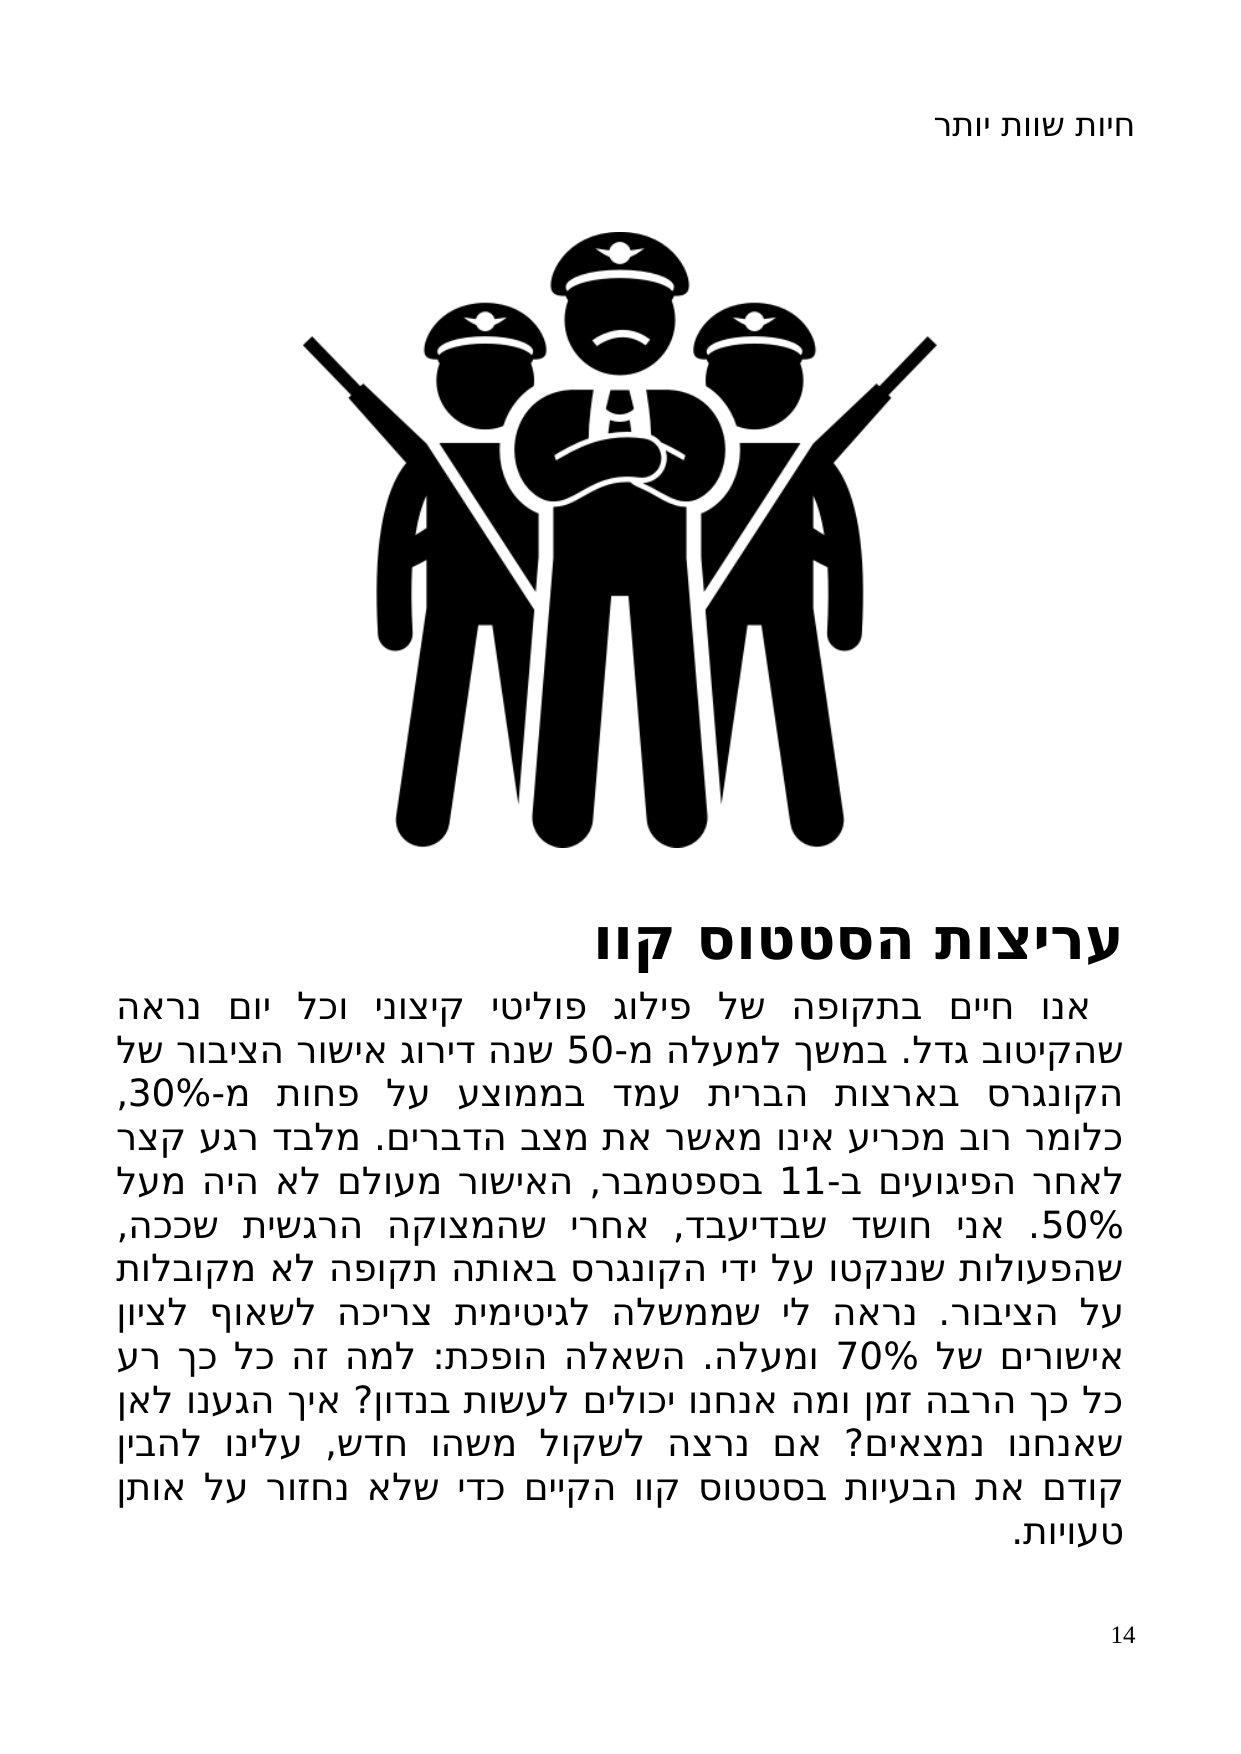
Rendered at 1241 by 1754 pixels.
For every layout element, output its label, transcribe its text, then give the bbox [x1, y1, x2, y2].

text אנו חיים בתקופה של פילוג פוליטי קיצוני וכל יום נראה שהקיטוב גדל. במשך למעלה מ-50 שנה דירוג אישור הציבור של הקונגרס בארצות הברית עמד בממוצע על פחות מ-30%, כלומר רוב מכריע אינו מאשר את מצב הדברים. מלבד רגע קצר לאחר הפיגועים ב-11 בספטמבר, האישור מעולם לא היה מעל 50%. אני חושד שבדיעבד, אחרי שהמצוקה הרגשית שככה, שהפעולות שננקטו על ידי הקונגרס באותה תקופה לא מקובלות על הציבור. נראה לי שממשלה לגיטימית צריכה לשאוף לציון אישורים של 70% ומעלה. השאלה הופכת: למה זה כל כך רע כל כך הרבה זמן ומה אנחנו יכולים לעשות בנדון? איך הגענו לאן שאנחנו נמצאים? אם נרצה לשקול משהו חדש, עלינו להבין קודם את הבעיות בסטטוס קוו הקיים כדי שלא נחזור על אותן טעויות. [116, 984, 1124, 1553]
subtitle עריצות הסטטוס קוו [116, 924, 1124, 968]
picture [302, 232, 938, 848]
